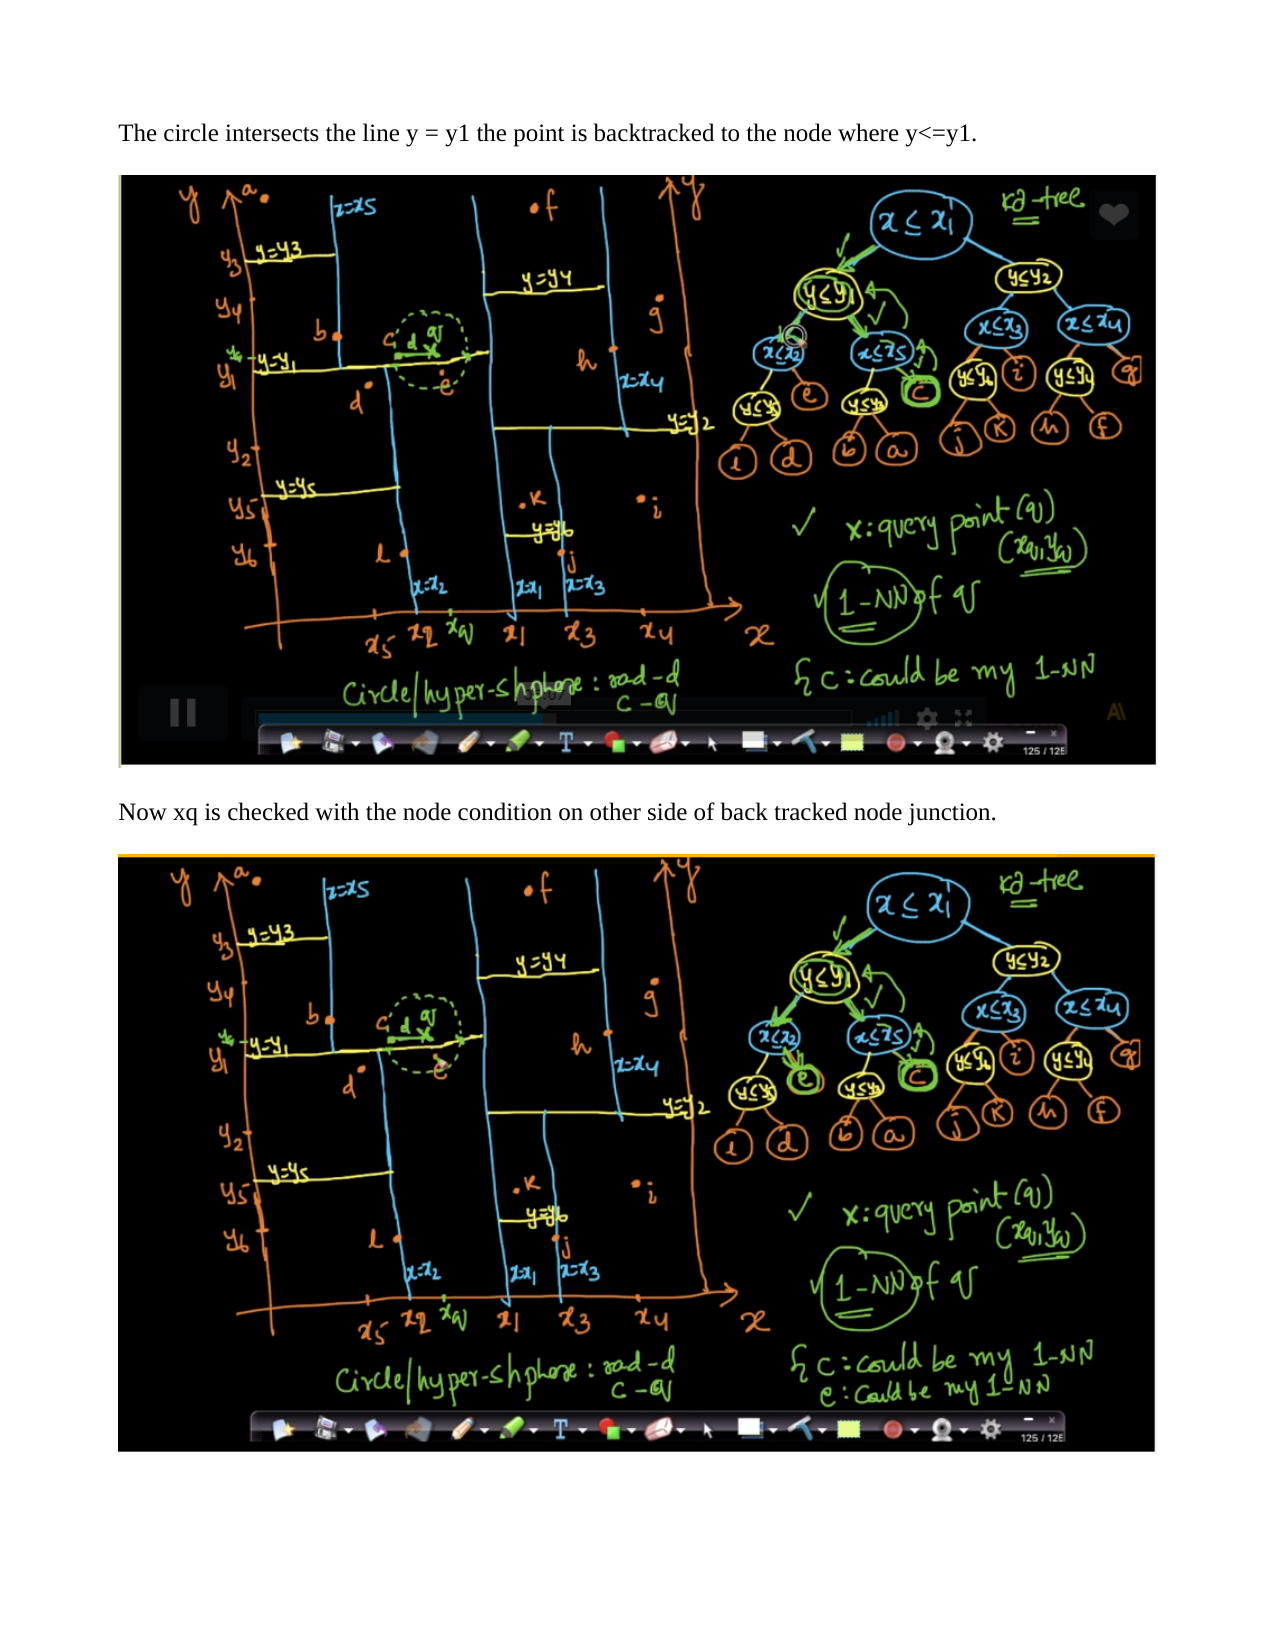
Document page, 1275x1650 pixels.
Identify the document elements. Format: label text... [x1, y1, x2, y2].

picture [118, 175, 1157, 768]
text The circle intersects the line y = y1 the point is backtracked to the node where y<=y1. [118, 118, 1157, 147]
text Now xq is checked with the node condition on other side of back tracked node junction. [118, 797, 1157, 826]
picture [118, 854, 1157, 1454]
